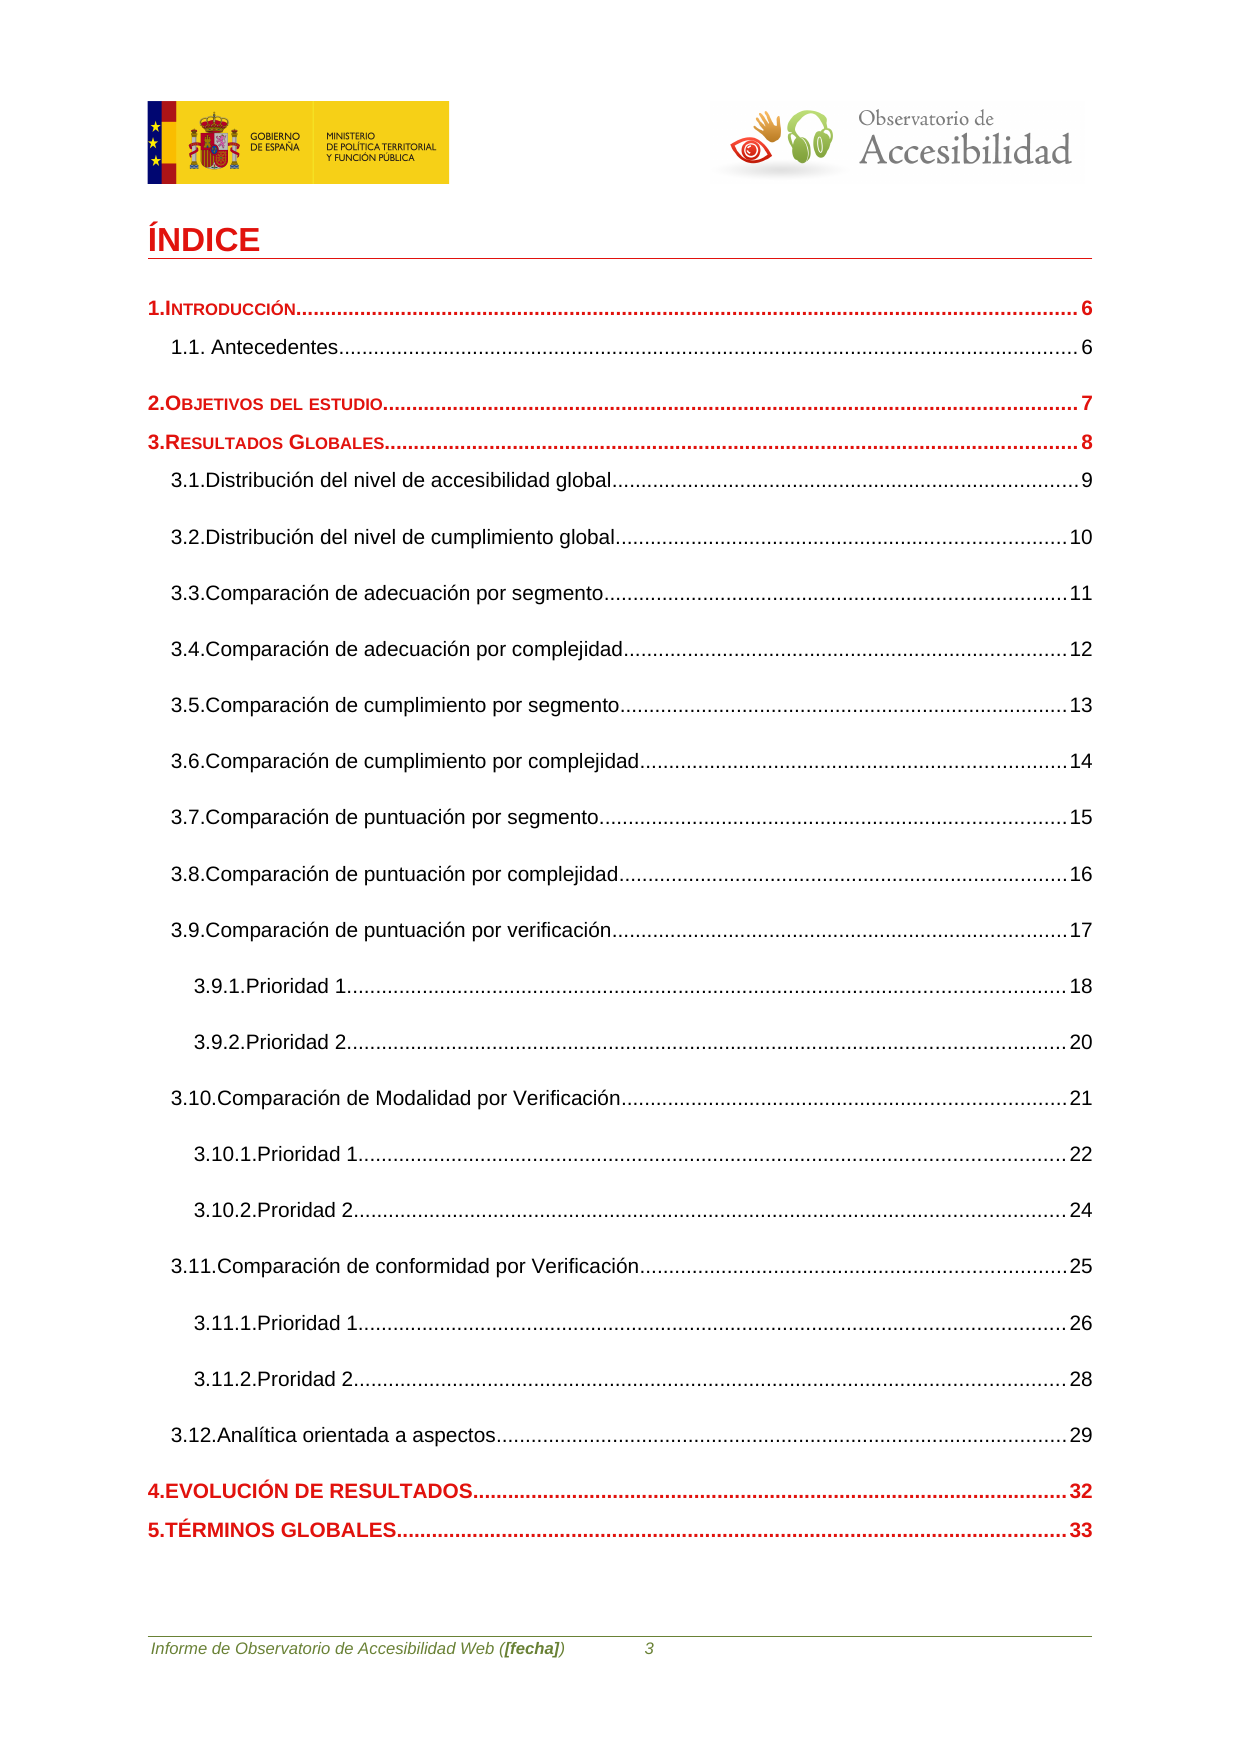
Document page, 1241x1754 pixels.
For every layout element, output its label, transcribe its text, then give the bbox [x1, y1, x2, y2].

text 3.10.1.Prioridad 1 22 [193, 1142, 1092, 1166]
text 2.Objetivos del estudio 7 [148, 391, 1092, 414]
text 3.3.Comparación de adecuación por segmento 11 [171, 581, 1092, 604]
text Índice [148, 220, 1092, 258]
text 5.TÉRMINOS GLOBALES 33 [148, 1518, 1092, 1542]
text 3.9.Comparación de puntuación por verificación 17 [171, 917, 1092, 941]
picture [710, 101, 1086, 184]
text 3.4.Comparación de adecuación por complejidad 12 [171, 637, 1092, 661]
text 3.5.Comparación de cumplimiento por segmento 13 [171, 693, 1092, 717]
text 3.6.Comparación de cumplimiento por complejidad 14 [171, 749, 1092, 773]
text 3.11.2.Proridad 2 28 [193, 1367, 1092, 1391]
text 3.11.Comparación de conformidad por Verificación 25 [171, 1254, 1092, 1278]
text 4.EVOLUCIÓN DE RESULTADOS 32 [148, 1479, 1092, 1503]
text 1.1. Antecedentes 6 [171, 334, 1092, 358]
text 3.10.2.Proridad 2 24 [193, 1198, 1092, 1222]
text 3.10.Comparación de Modalidad por Verificación 21 [171, 1086, 1092, 1110]
text 3.1.Distribución del nivel de accesibilidad global 9 [171, 468, 1092, 492]
text 3.7.Comparación de puntuación por segmento 15 [171, 805, 1092, 829]
text 3.8.Comparación de puntuación por complejidad 16 [171, 861, 1092, 885]
text 1.Introducción 6 [148, 296, 1092, 319]
text 3.2.Distribución del nivel de cumplimiento global 10 [171, 524, 1092, 548]
text 3.12.Analítica orientada a aspectos 29 [171, 1423, 1092, 1447]
text 3.9.1.Prioridad 1 18 [193, 974, 1092, 998]
text 3.Resultados Globales 8 [148, 429, 1092, 453]
text 3.9.2.Prioridad 2 20 [193, 1030, 1092, 1054]
picture [147, 101, 450, 184]
text 3.11.1.Prioridad 1 26 [193, 1311, 1092, 1334]
